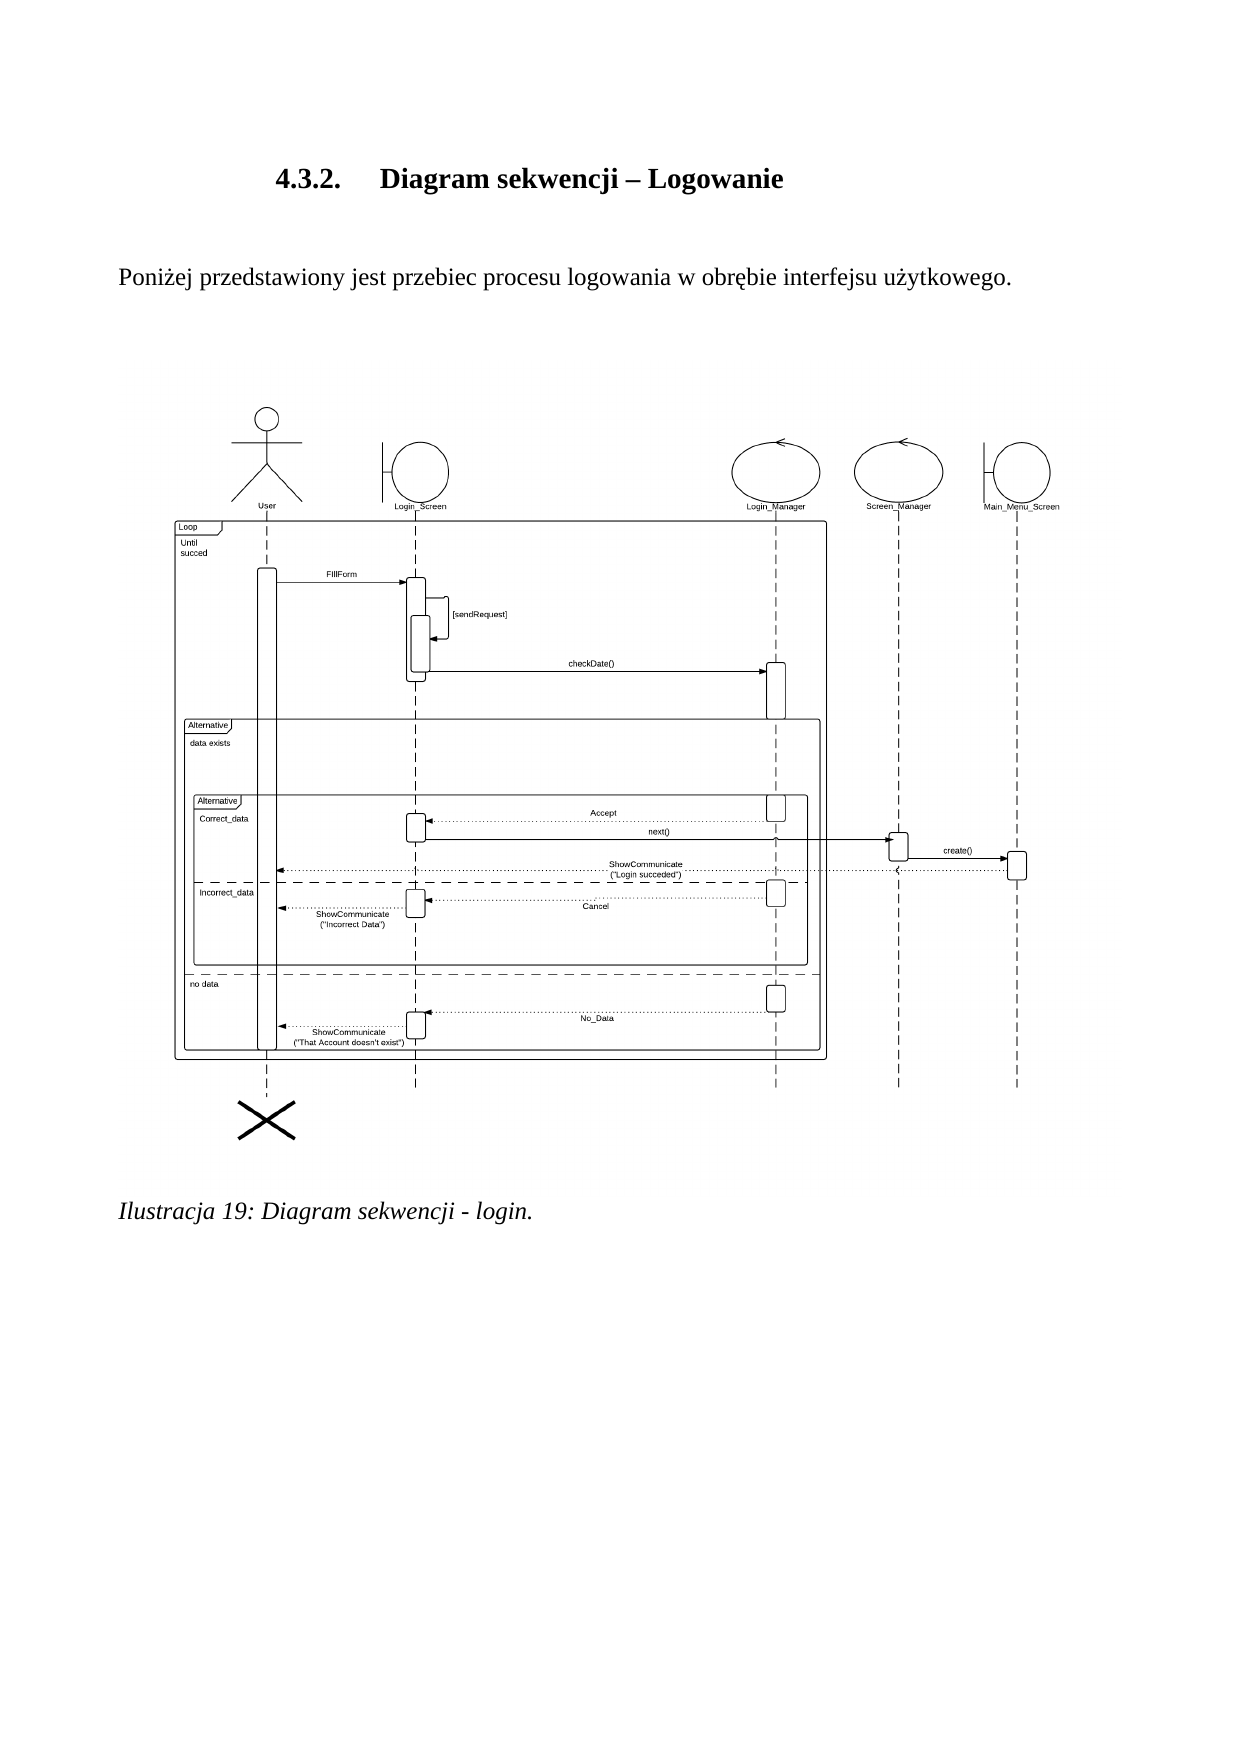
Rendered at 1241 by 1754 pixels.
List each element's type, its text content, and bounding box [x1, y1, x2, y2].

text Ilustracja 19: Diagram sekwencji - login. [118, 1197, 1122, 1225]
list Diagram sekwencji – Logowanie [268, 161, 1122, 195]
picture [118, 360, 1123, 1197]
text Poniżej przedstawiony jest przebiec procesu logowania w obrębie interfejsu użytkowego. [118, 262, 1122, 291]
